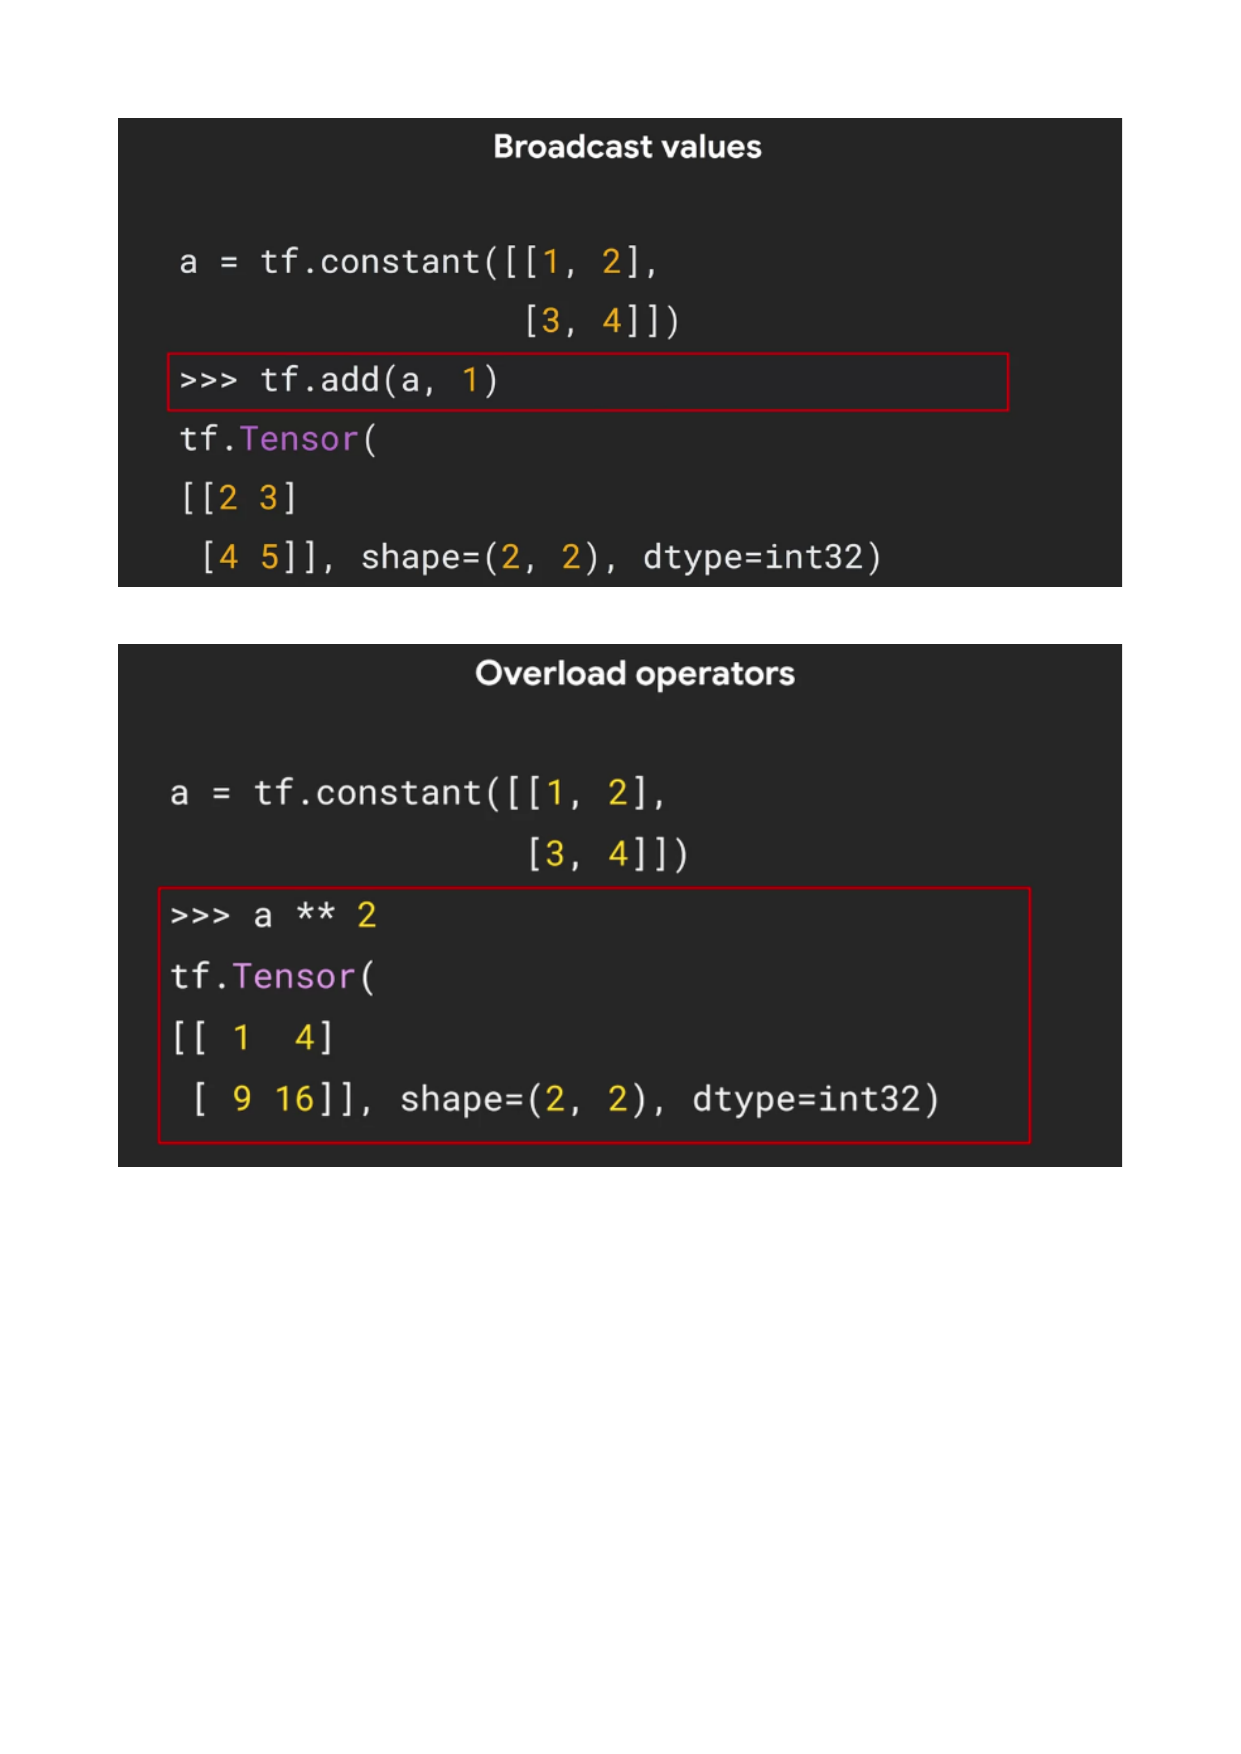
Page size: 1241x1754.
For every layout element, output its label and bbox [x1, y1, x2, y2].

picture [118, 118, 1123, 587]
picture [118, 644, 1123, 1167]
